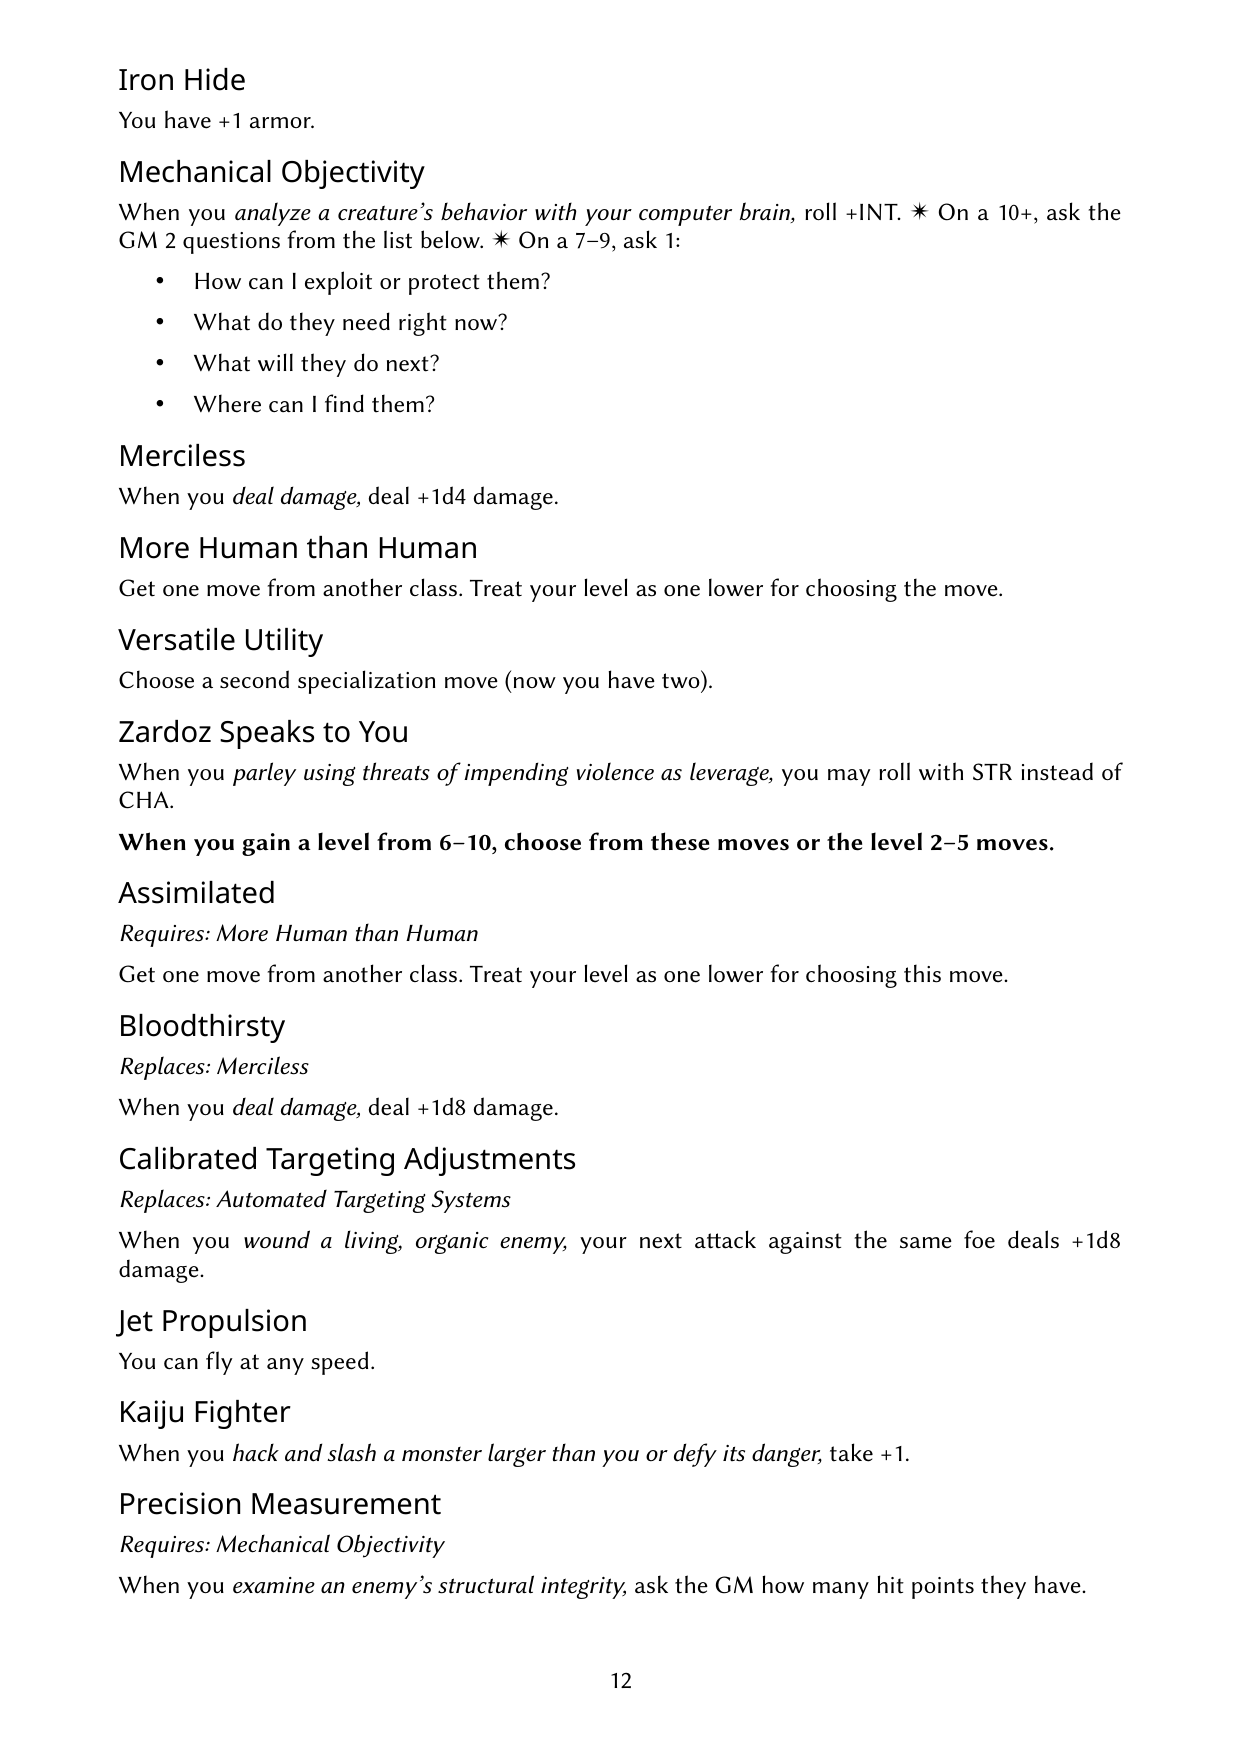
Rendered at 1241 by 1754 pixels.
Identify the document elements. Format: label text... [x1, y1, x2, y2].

text Requires: More Human than Human [118, 919, 1122, 948]
subtitle Precision Measurement [118, 1484, 1122, 1523]
text You have +1 armor. [118, 106, 1122, 134]
list What do they need right now? [156, 308, 1122, 337]
text Replaces: Merciless [118, 1052, 1122, 1081]
subtitle Merciless [118, 436, 1122, 475]
text Choose a second specialization move (now you have two). [118, 666, 1122, 694]
subtitle Mechanical Objectivity [118, 151, 1122, 191]
text Get one move from another class. Treat your level as one lower for choosing the move. [118, 574, 1122, 603]
text When you deal damage, deal +1d8 damage. [118, 1093, 1122, 1122]
subtitle Jet Propulsion [118, 1300, 1122, 1339]
text Requires: Mechanical Objectivity [118, 1530, 1122, 1559]
subtitle Iron Hide [118, 59, 1122, 99]
subtitle Bloodthirsty [118, 1006, 1122, 1045]
subtitle Zardoz Speaks to You [118, 711, 1122, 751]
text When you analyze a creature’s behavior with your computer brain, roll +INT. ✴ On a 10+, ask the GM 2 questions from the list below. ✴ On a 7–9, ask 1: [118, 198, 1122, 255]
subtitle Versatile Utility [118, 619, 1122, 659]
subtitle More Human than Human [118, 527, 1122, 567]
list Where can I find them? [156, 390, 1122, 419]
text When you deal damage, deal +1d4 damage. [118, 482, 1122, 511]
text When you wound a living, organic enemy, your next attack against the same foe deals +1d8 damage. [118, 1226, 1122, 1283]
text When you parley using threats of impending violence as leverage, you may roll with STR instead of CHA. [118, 758, 1122, 815]
list What will they do next? [156, 349, 1122, 378]
text Get one move from another class. Treat your level as one lower for choosing this move. [118, 960, 1122, 989]
text When you hack and slash a monster larger than you or defy its danger, take +1. [118, 1438, 1122, 1467]
subtitle Assimilated [118, 873, 1122, 912]
text When you examine an enemy’s structural integrity, ask the GM how many hit points they have. [118, 1571, 1122, 1600]
subtitle Kaiju Fighter [118, 1392, 1122, 1431]
text Replaces: Automated Targeting Systems [118, 1185, 1122, 1214]
subtitle Calibrated Targeting Adjustments [118, 1138, 1122, 1178]
text You can fly at any speed. [118, 1347, 1122, 1375]
text When you gain a level from 6–10, choose from these moves or the level 2–5 moves. [118, 827, 1122, 856]
list How can I exploit or protect them? [156, 267, 1122, 296]
